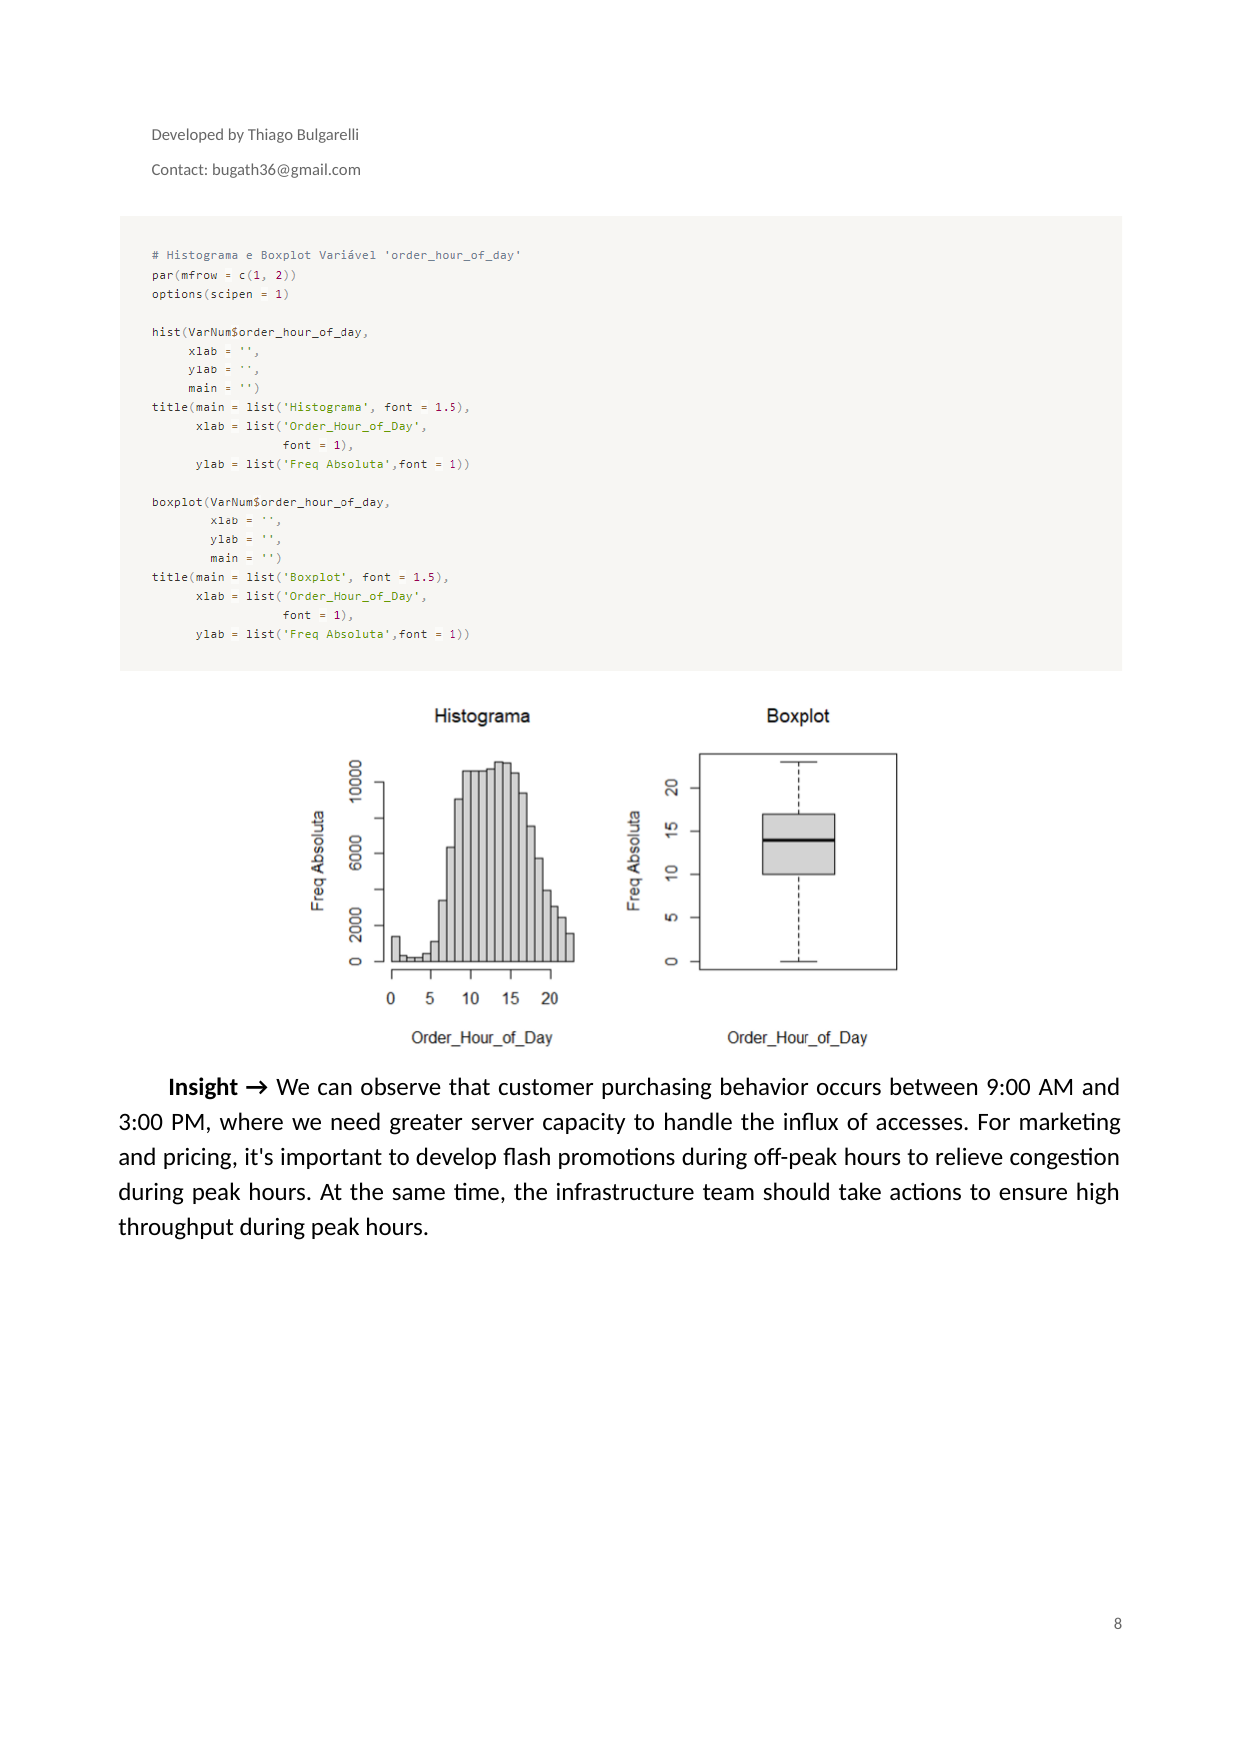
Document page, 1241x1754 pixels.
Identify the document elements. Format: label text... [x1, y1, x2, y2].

picture [303, 683, 937, 1060]
text Insight → We can observe that customer purchasing behavior occurs between 9:00 AM and 3:00 PM, where we need greater server capacity to handle the influx of accesses. For marketing and pricing, it's important to develop flash promotions during off-peak hours to relieve congestion during peak hours. At the same time, the infrastructure team should take actions to ensure high throughput during peak hours. [118, 1071, 1122, 1242]
picture [118, 216, 1123, 671]
